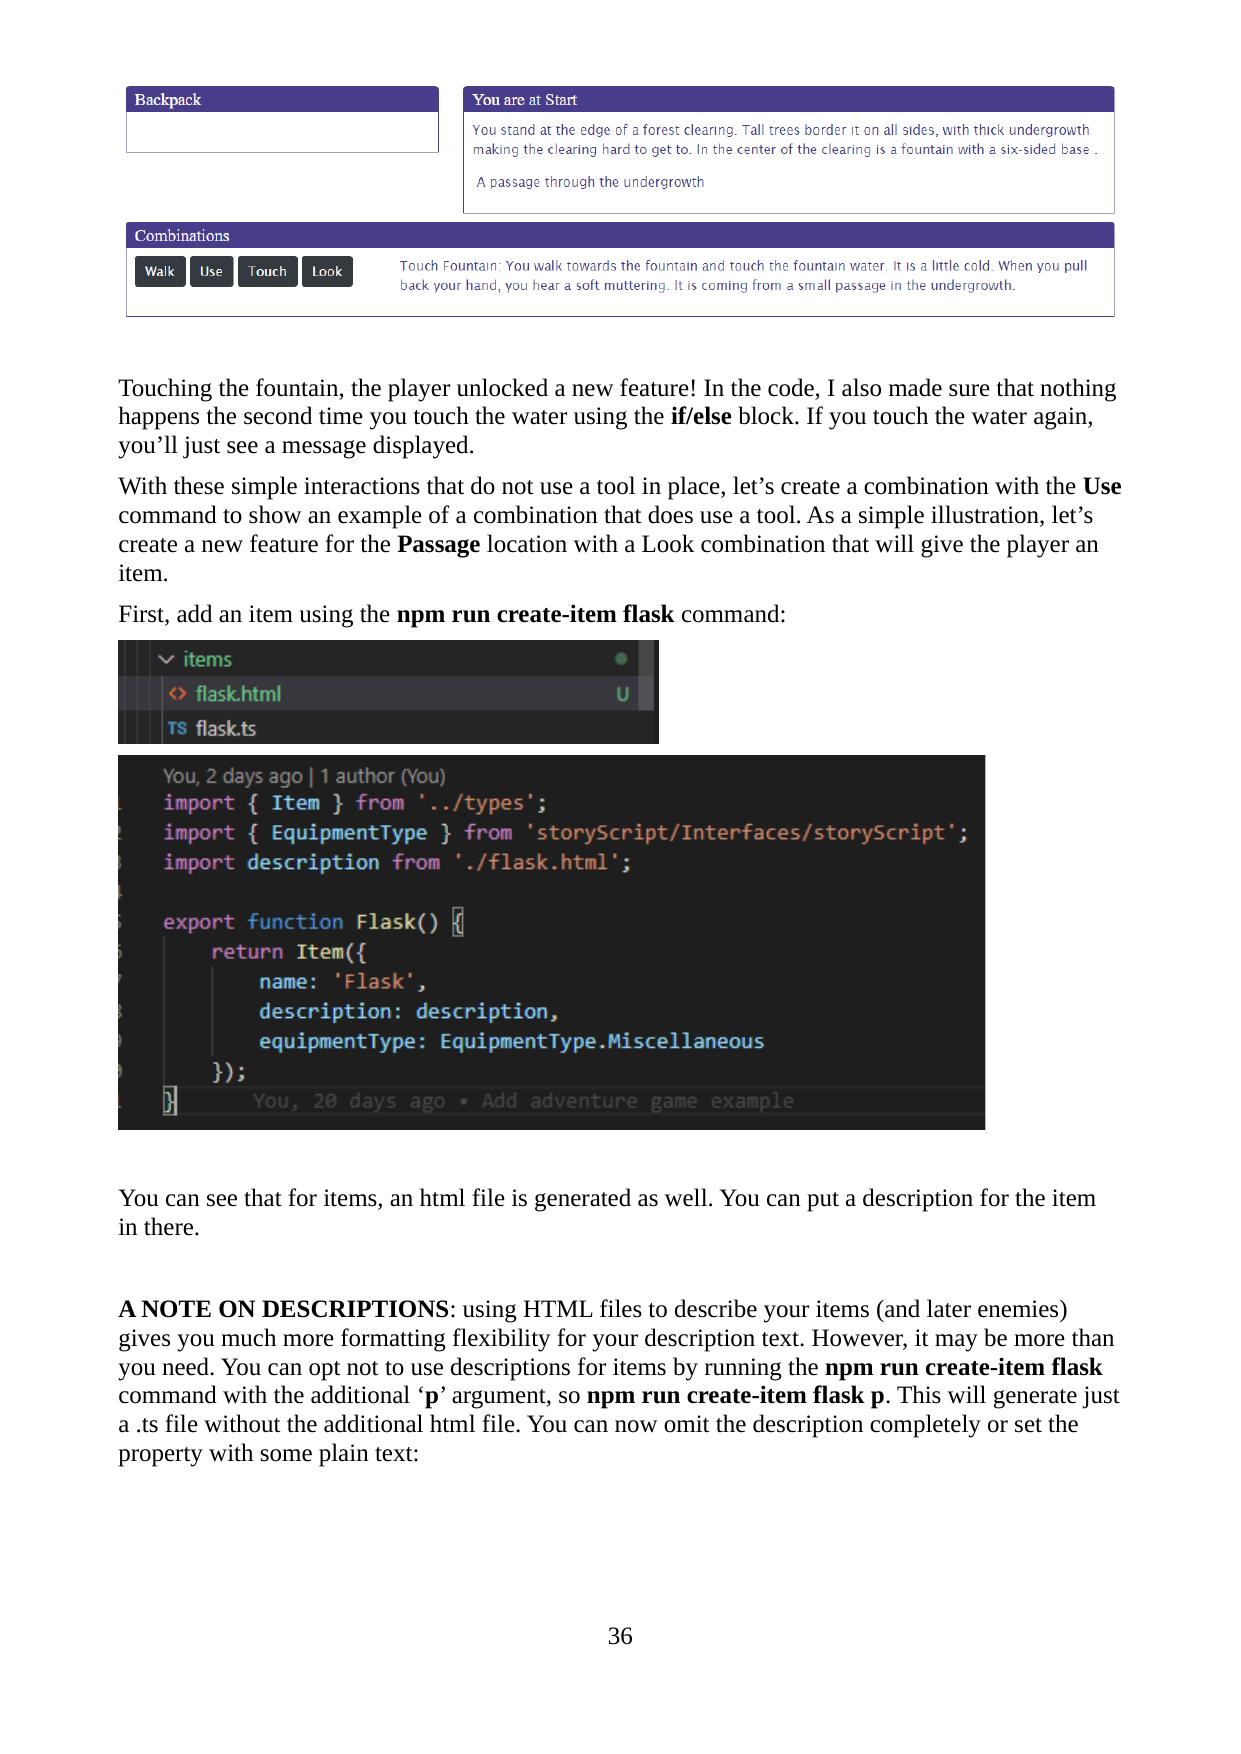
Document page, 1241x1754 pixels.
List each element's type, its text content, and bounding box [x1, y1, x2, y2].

text You can see that for items, an html file is generated as well. You can put a description for the item in there. [118, 1183, 1122, 1240]
text With these simple interactions that do not use a tool in place, let’s create a combination with the Use command to show an example of a combination that does use a tool. As a simple illustration, let’s create a new feature for the Passage location with a Look combination that will give the player an item. [118, 471, 1122, 586]
text A NOTE ON DESCRIPTIONS: using HTML files to describe your items (and later enemies) gives you much more formatting flexibility for your description text. However, it may be more than you need. You can opt not to use descriptions for items by running the npm run create-item flask command with the additional ‘p’ argument, so npm run create-item flask p. This will generate just a .ts file without the additional html file. You can now omit the description completely or set the property with some plain text: [118, 1294, 1122, 1467]
text Touching the fountain, the player unlocked a new feature! In the code, I also made sure that nothing happens the second time you touch the water using the if/else block. If you touch the water again, you’ll just see a message displayed. [118, 373, 1122, 459]
text First, add an item using the npm run create-item flask command: [118, 599, 1122, 628]
